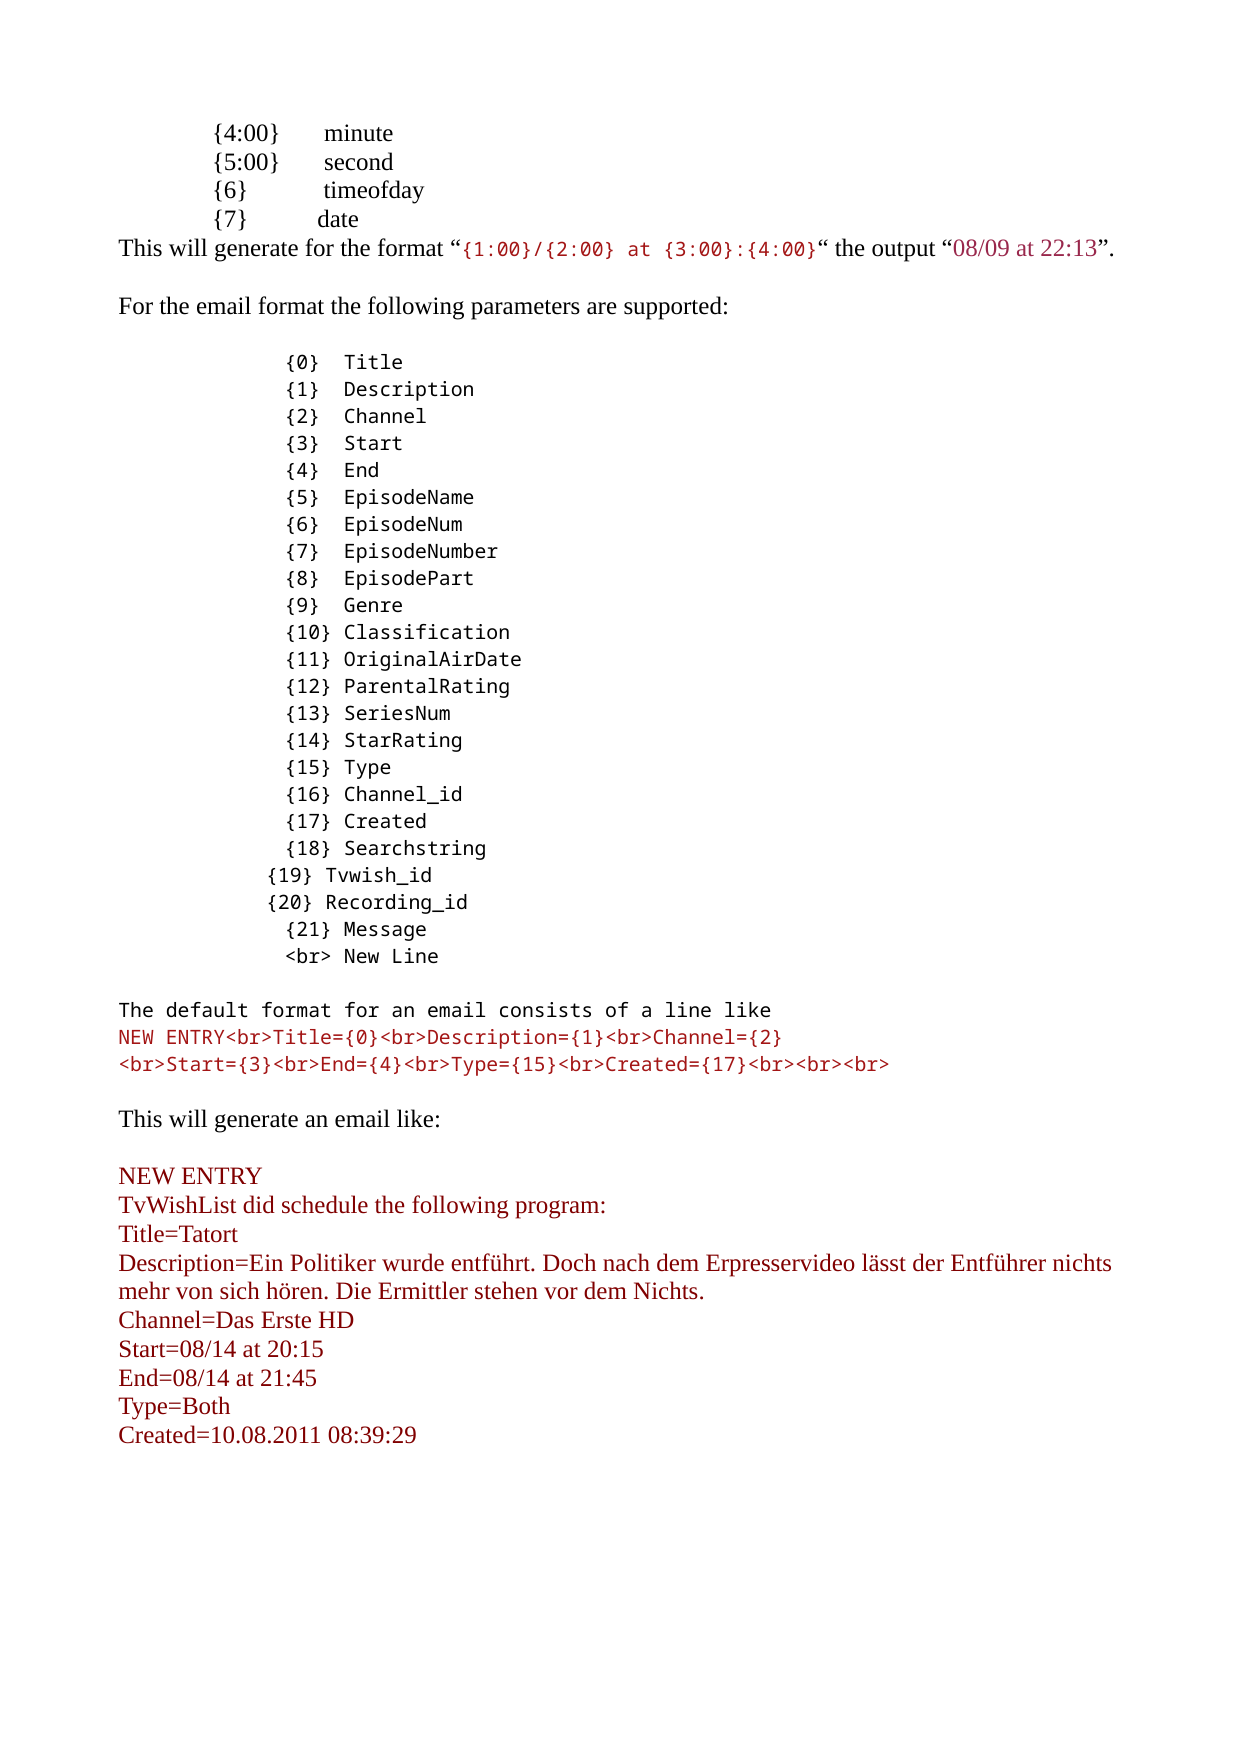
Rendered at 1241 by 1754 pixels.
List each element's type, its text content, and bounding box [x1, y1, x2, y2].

text {7} date [118, 204, 1122, 233]
text {12} ParentalRating [118, 672, 1122, 699]
text {9} Genre [118, 591, 1122, 618]
text {21} Message [118, 915, 1122, 942]
text {2} Channel [118, 402, 1122, 429]
text This will generate an email like: [118, 1104, 1122, 1133]
text {10} Classification [118, 618, 1122, 645]
text {6} timeofday [118, 176, 1122, 204]
text This will generate for the format “{1:00}/{2:00} at {3:00}:{4:00}“ the output “08/09 at 22:13”. [118, 233, 1122, 262]
text {7} EpisodeNumber [118, 537, 1122, 564]
text NEW ENTRY TvWishList did schedule the following program: Title=Tatort Description=Ein Politiker wurde entführt. Doch nach dem Erpresservideo lässt der Entführer nichts mehr von sich hören. Die Ermittler stehen vor dem Nichts. Channel=Das Erste HD Start=08/14 at 20:15 End=08/14 at 21:45 Type=Both Created=10.08.2011 08:39:29 [118, 1161, 1122, 1449]
text {6} EpisodeNum [118, 510, 1122, 537]
text {16} Channel_id [118, 780, 1122, 807]
text {4:00} minute [118, 118, 1122, 147]
text {19} Tvwish_id [118, 861, 1122, 888]
text For the email format the following parameters are supported: [118, 291, 1122, 320]
text {4} End [118, 456, 1122, 483]
text {3} Start [118, 429, 1122, 456]
text {5:00} second [118, 147, 1122, 176]
text {1} Description [118, 376, 1122, 402]
text {17} Created [118, 807, 1122, 834]
text {13} SeriesNum [118, 699, 1122, 726]
text {18} Searchstring [118, 834, 1122, 861]
text The default format for an email consists of a line like [118, 996, 1122, 1023]
text {11} OriginalAirDate [118, 645, 1122, 672]
text <br>Start={3}<br>End={4}<br>Type={15}<br>Created={17}<br><br><br> [118, 1050, 1122, 1077]
text {20} Recording_id [118, 888, 1122, 915]
text {5} EpisodeName [118, 483, 1122, 510]
text {14} StarRating [118, 726, 1122, 753]
text {15} Type [118, 753, 1122, 780]
text {0} Title [118, 348, 1122, 376]
text NEW ENTRY<br>Title={0}<br>Description={1}<br>Channel={2} [118, 1023, 1122, 1050]
text {8} EpisodePart [118, 564, 1122, 591]
text <br> New Line [118, 942, 1122, 969]
